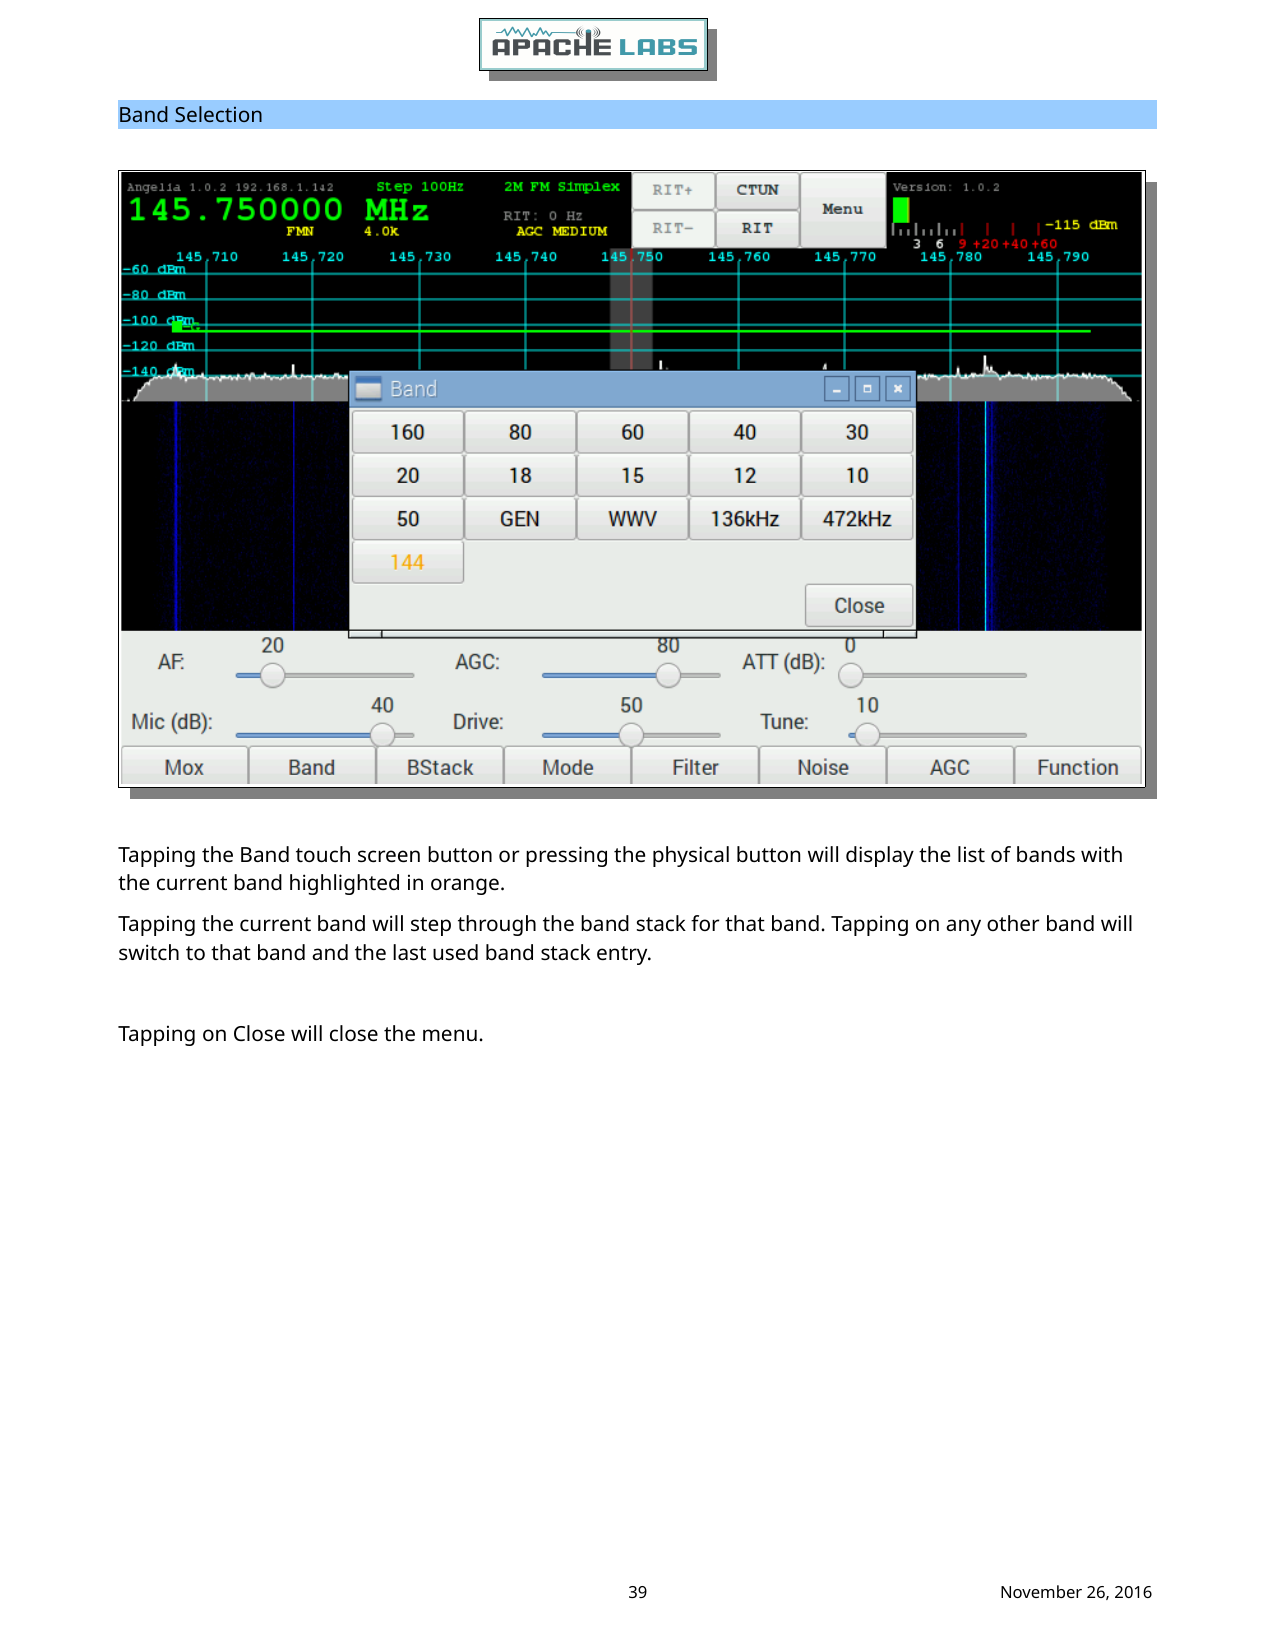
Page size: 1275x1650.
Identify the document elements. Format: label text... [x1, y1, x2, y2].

picture [482, 21, 704, 68]
picture [121, 172, 1142, 784]
text Tapping on Close will close the menu. [118, 1019, 1157, 1048]
subtitle Band Selection [118, 100, 1157, 129]
text Tapping the current band will step through the band stack for that band. Tapping on any other band will switch to that band and the last used band stack entry. [118, 909, 1157, 966]
text Tapping the Band touch screen button or pressing the physical button will display the list of bands with the current band highlighted in orange. [118, 840, 1157, 897]
